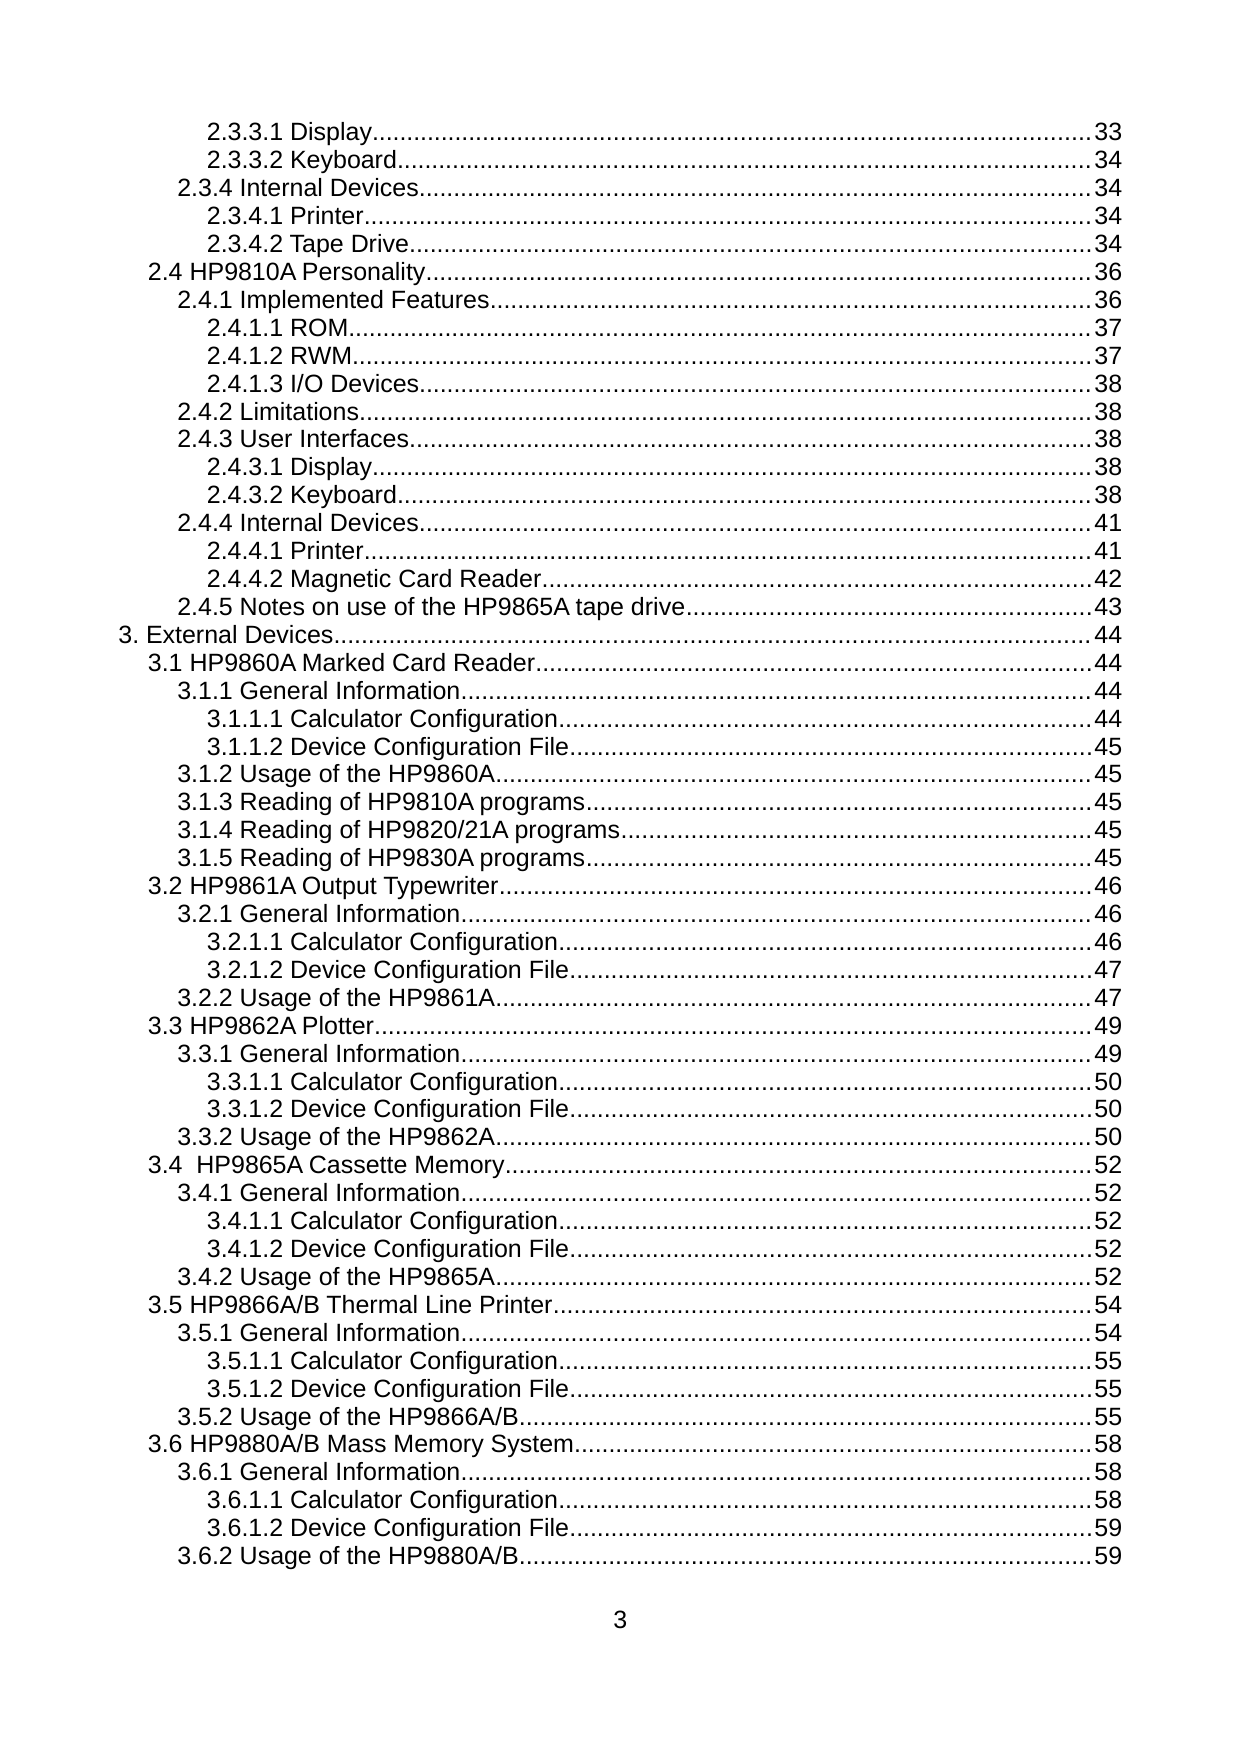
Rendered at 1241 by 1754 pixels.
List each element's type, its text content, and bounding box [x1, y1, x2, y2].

text 2.4.1.1 ROM 37 [207, 313, 1122, 341]
text 3.1.1.2 Device Configuration File 45 [207, 732, 1122, 760]
text 3.5.1.1 Calculator Configuration 55 [207, 1346, 1122, 1374]
text 2.4.1.3 I/O Devices 38 [207, 369, 1122, 397]
text 3.5.2 Usage of the HP9866A/B 55 [177, 1402, 1122, 1430]
text 2.4.3.2 Keyboard 38 [207, 481, 1122, 509]
text 3.1 HP9860A Marked Card Reader 44 [148, 648, 1122, 676]
text 3.1.4 Reading of HP9820/21A programs 45 [177, 816, 1122, 844]
text 3.2.1 General Information 46 [177, 900, 1122, 928]
text 2.4.1.2 RWM 37 [207, 341, 1122, 369]
text 2.4.4.2 Magnetic Card Reader 42 [207, 565, 1122, 593]
text 3.6 HP9880A/B Mass Memory System 58 [148, 1430, 1122, 1458]
text 3.3.1.2 Device Configuration File 50 [207, 1095, 1122, 1123]
text 2.3.3.1 Display 33 [207, 118, 1122, 146]
text 3.5.1 General Information 54 [177, 1318, 1122, 1346]
text 3.3.1.1 Calculator Configuration 50 [207, 1067, 1122, 1095]
text 3. External Devices 44 [118, 621, 1122, 648]
text 2.3.4.2 Tape Drive 34 [207, 230, 1122, 258]
text 3.2.1.1 Calculator Configuration 46 [207, 928, 1122, 956]
text 2.4.3.1 Display 38 [207, 453, 1122, 481]
text 2.4.1 Implemented Features 36 [177, 286, 1122, 313]
text 2.4.5 Notes on use of the HP9865A tape drive 43 [177, 593, 1122, 621]
text 2.4.4.1 Printer 41 [207, 537, 1122, 565]
text 3.4.1.2 Device Configuration File 52 [207, 1235, 1122, 1263]
text 3.6.1.1 Calculator Configuration 58 [207, 1486, 1122, 1514]
text 2.4.2 Limitations 38 [177, 397, 1122, 425]
text 3.6.1.2 Device Configuration File 59 [207, 1514, 1122, 1542]
text 3.6.2 Usage of the HP9880A/B 59 [177, 1542, 1122, 1570]
text 3.5.1.2 Device Configuration File 55 [207, 1374, 1122, 1402]
text 3.1.1 General Information 44 [177, 676, 1122, 704]
text 3.5 HP9866A/B Thermal Line Printer 54 [148, 1291, 1122, 1318]
text 3.4.1.1 Calculator Configuration 52 [207, 1207, 1122, 1235]
text 3.2.1.2 Device Configuration File 47 [207, 956, 1122, 983]
text 2.4.4 Internal Devices 41 [177, 509, 1122, 537]
text 3.4.2 Usage of the HP9865A 52 [177, 1263, 1122, 1291]
text 3.3.2 Usage of the HP9862A 50 [177, 1123, 1122, 1151]
text 3.2 HP9861A Output Typewriter 46 [148, 872, 1122, 900]
text 2.3.4.1 Printer 34 [207, 202, 1122, 230]
text 2.3.4 Internal Devices 34 [177, 174, 1122, 202]
text 2.4 HP9810A Personality 36 [148, 258, 1122, 286]
text 3.6.1 General Information 58 [177, 1458, 1122, 1486]
text 3.1.1.1 Calculator Configuration 44 [207, 704, 1122, 732]
text 2.4.3 User Interfaces 38 [177, 425, 1122, 453]
text 3.1.5 Reading of HP9830A programs 45 [177, 844, 1122, 872]
text 3.1.3 Reading of HP9810A programs 45 [177, 788, 1122, 816]
text 3.3.1 General Information 49 [177, 1039, 1122, 1067]
text 3.4.1 General Information 52 [177, 1179, 1122, 1207]
text 2.3.3.2 Keyboard 34 [207, 146, 1122, 174]
text 3.2.2 Usage of the HP9861A 47 [177, 983, 1122, 1011]
text 3.3 HP9862A Plotter 49 [148, 1011, 1122, 1039]
text 3.1.2 Usage of the HP9860A 45 [177, 760, 1122, 788]
text 3.4 HP9865A Cassette Memory 52 [148, 1151, 1122, 1179]
